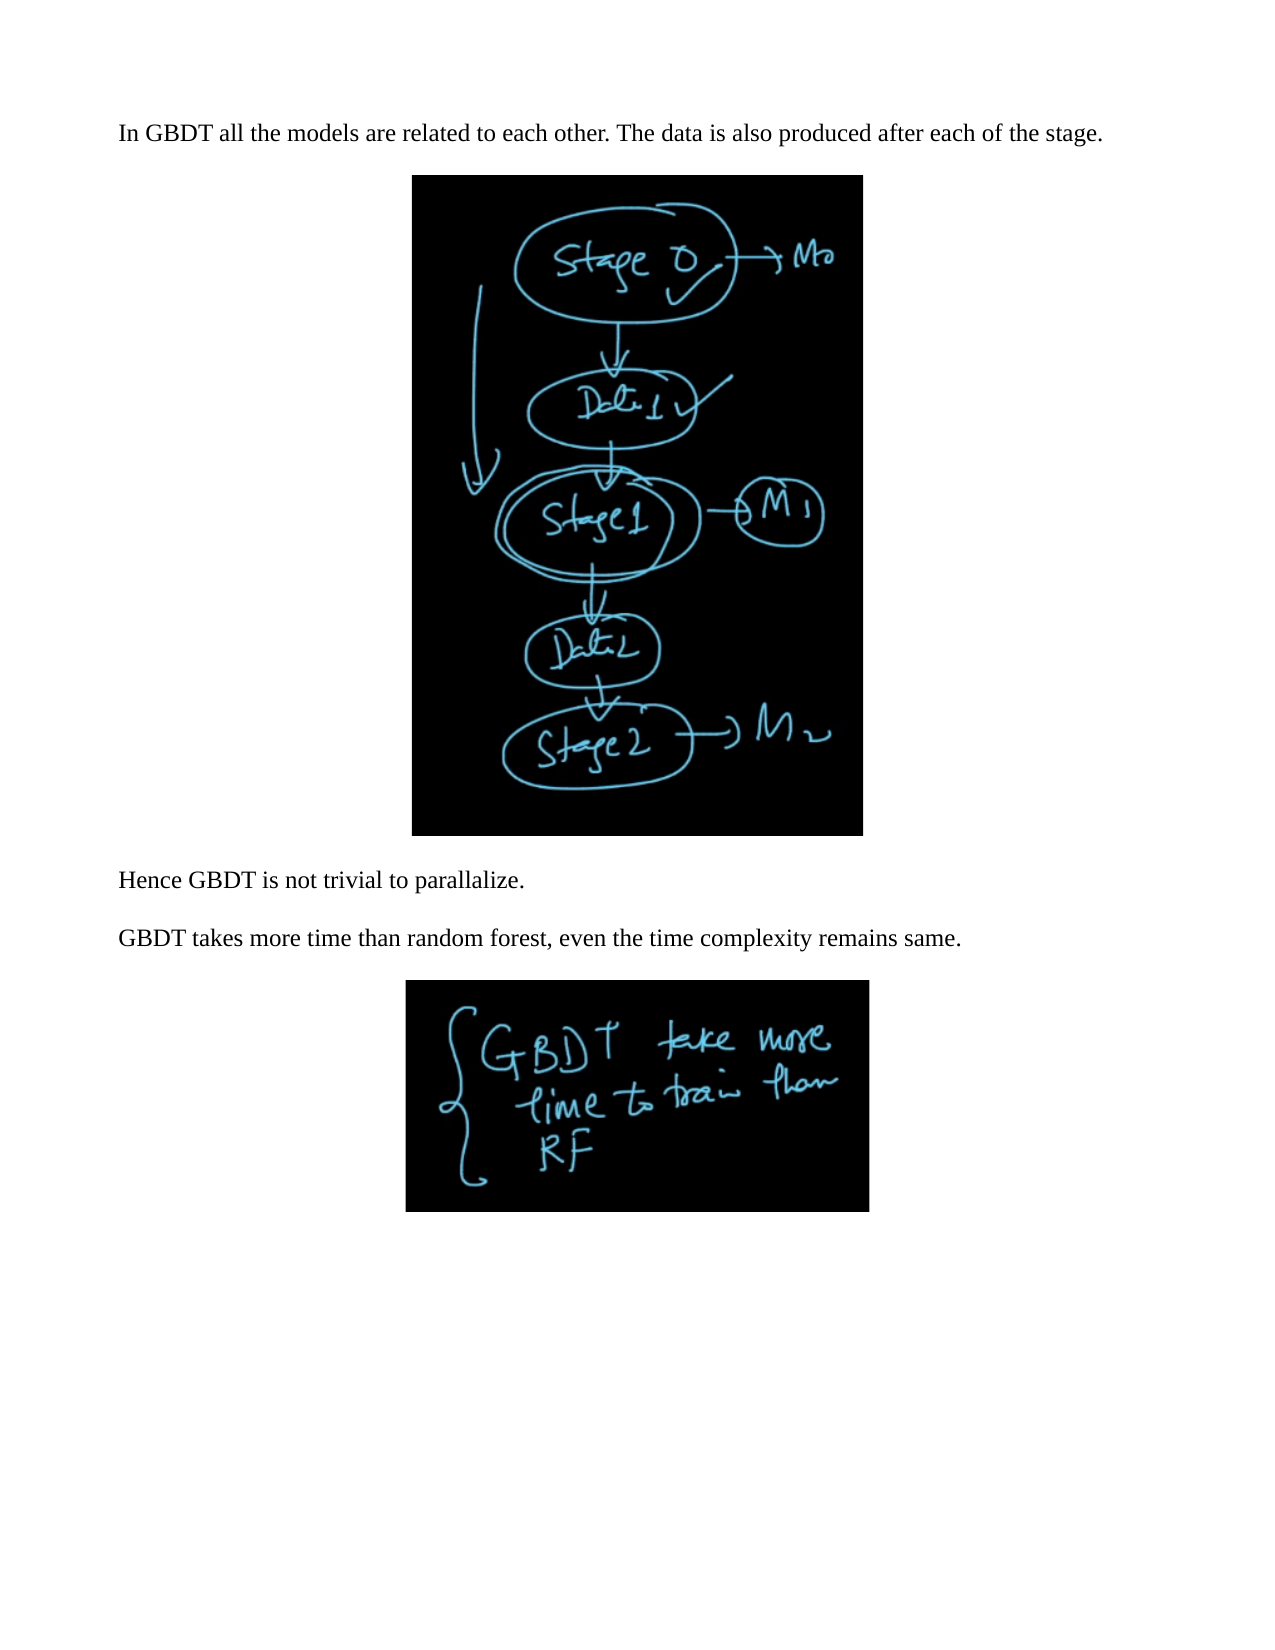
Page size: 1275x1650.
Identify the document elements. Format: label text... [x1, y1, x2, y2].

picture [405, 980, 870, 1212]
text Hence GBDT is not trivial to parallalize. [118, 866, 1157, 894]
text In GBDT all the models are related to each other. The data is also produced after each of the stage. [118, 118, 1157, 147]
text GBDT takes more time than random forest, even the time complexity remains same. [118, 923, 1157, 952]
picture [411, 175, 864, 836]
